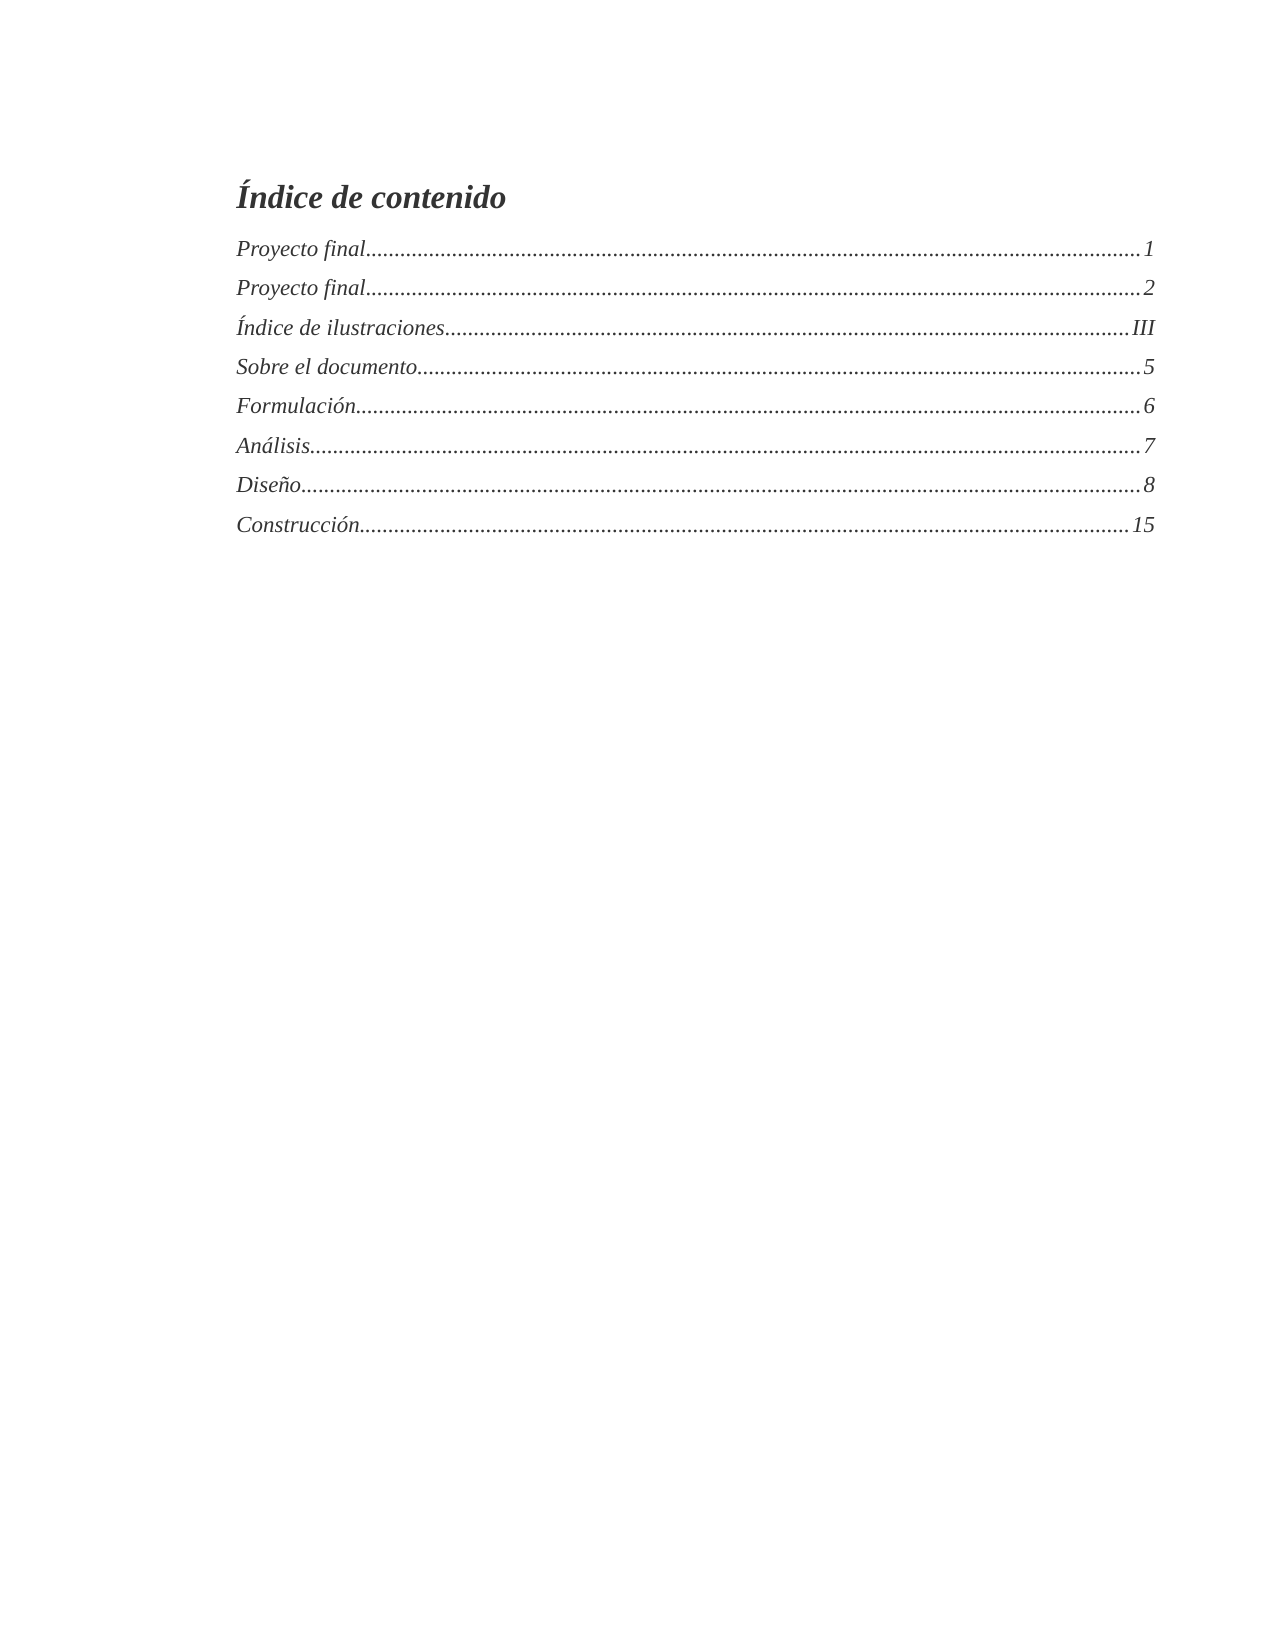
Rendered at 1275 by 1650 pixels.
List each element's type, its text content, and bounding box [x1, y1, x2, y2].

text Proyecto final 1 [236, 235, 1157, 261]
subtitle Índice de contenido [236, 177, 1157, 216]
text Índice de ilustraciones III [236, 314, 1157, 340]
text Proyecto final 2 [236, 274, 1157, 301]
text Formulación 6 [236, 393, 1157, 419]
text Análisis 7 [236, 432, 1157, 458]
text Diseño 8 [236, 472, 1157, 498]
text Construcción 15 [236, 511, 1157, 537]
text Sobre el documento... 5 [236, 353, 1157, 379]
